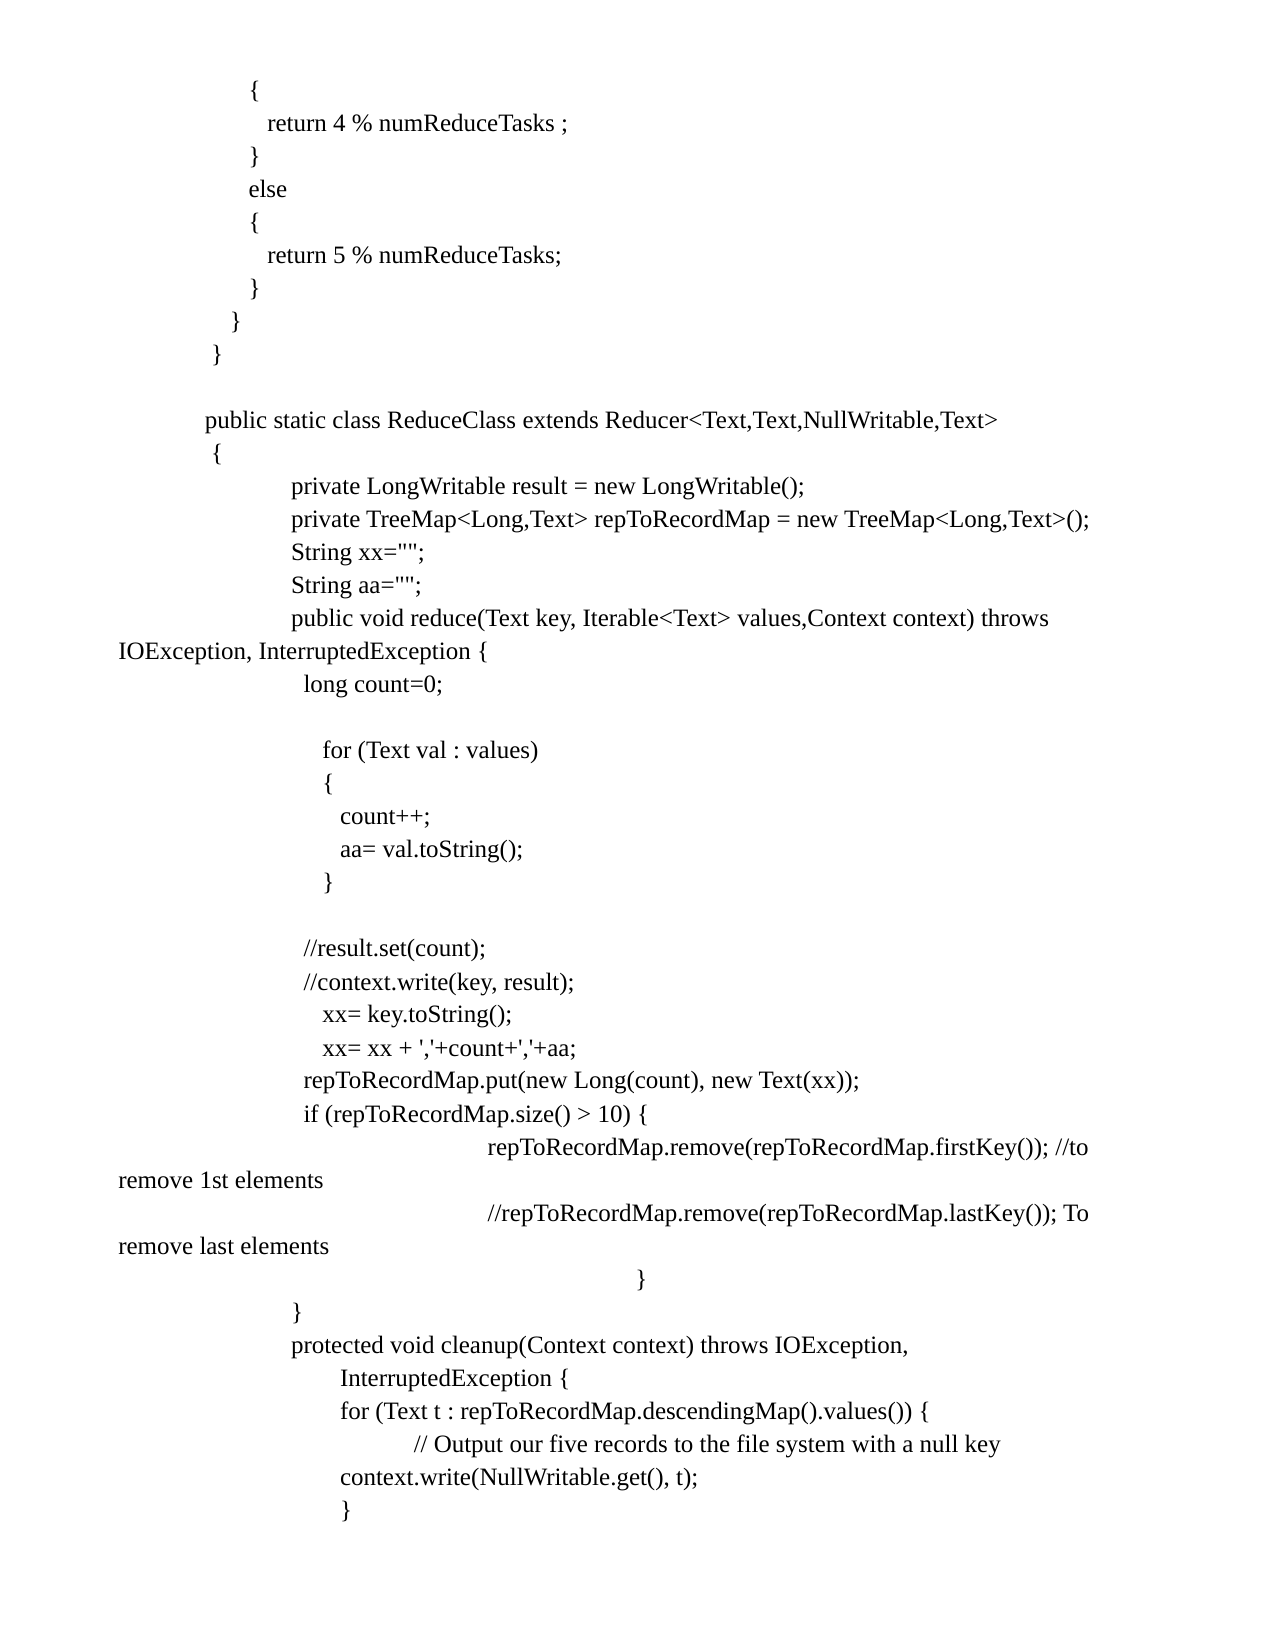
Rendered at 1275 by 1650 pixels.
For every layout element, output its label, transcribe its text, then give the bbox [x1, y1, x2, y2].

text //repToRecordMap.remove(repToRecordMap.lastKey()); To remove last elements [118, 1198, 1157, 1259]
text } [118, 1264, 1157, 1292]
text if (repToRecordMap.size() > 10) { [118, 1099, 1157, 1127]
text aa= val.toString(); [118, 834, 1157, 863]
text xx= xx + ','+count+','+aa; [118, 1033, 1157, 1061]
text } [118, 1297, 1157, 1326]
text xx= key.toString(); [118, 999, 1157, 1028]
text String xx=""; [118, 537, 1157, 566]
text } [118, 1495, 1157, 1524]
text context.write(NullWritable.get(), t); [118, 1462, 1157, 1491]
text else [118, 174, 1157, 203]
text { [118, 207, 1157, 236]
text { [118, 768, 1157, 797]
text } [118, 339, 1157, 368]
text } [118, 867, 1157, 896]
text { [118, 438, 1157, 467]
text } [118, 306, 1157, 335]
text String aa=""; [118, 570, 1157, 599]
text for (Text t : repToRecordMap.descendingMap().values()) { [118, 1396, 1157, 1424]
text for (Text val : values) [118, 735, 1157, 764]
text return 5 % numReduceTasks; [118, 240, 1157, 269]
text repToRecordMap.remove(repToRecordMap.firstKey()); //to remove 1st elements [118, 1132, 1157, 1193]
text public static class ReduceClass extends Reducer<Text,Text,NullWritable,Text> [118, 405, 1157, 434]
text long count=0; [118, 669, 1157, 698]
text { [118, 75, 1157, 104]
text //context.write(key, result); [118, 967, 1157, 995]
text public void reduce(Text key, Iterable<Text> values,Context context) throws IOException, InterruptedException { [118, 603, 1157, 665]
text return 4 % numReduceTasks ; [118, 108, 1157, 137]
text protected void cleanup(Context context) throws IOException, [118, 1330, 1157, 1358]
text } [118, 141, 1157, 170]
text InterruptedException { [118, 1363, 1157, 1392]
text // Output our five records to the file system with a null key [118, 1429, 1157, 1458]
text //result.set(count); [118, 933, 1157, 962]
text private TreeMap<Long,Text> repToRecordMap = new TreeMap<Long,Text>(); [118, 504, 1157, 533]
text } [118, 273, 1157, 302]
text count++; [118, 801, 1157, 830]
text private LongWritable result = new LongWritable(); [118, 471, 1157, 500]
text repToRecordMap.put(new Long(count), new Text(xx)); [118, 1066, 1157, 1094]
